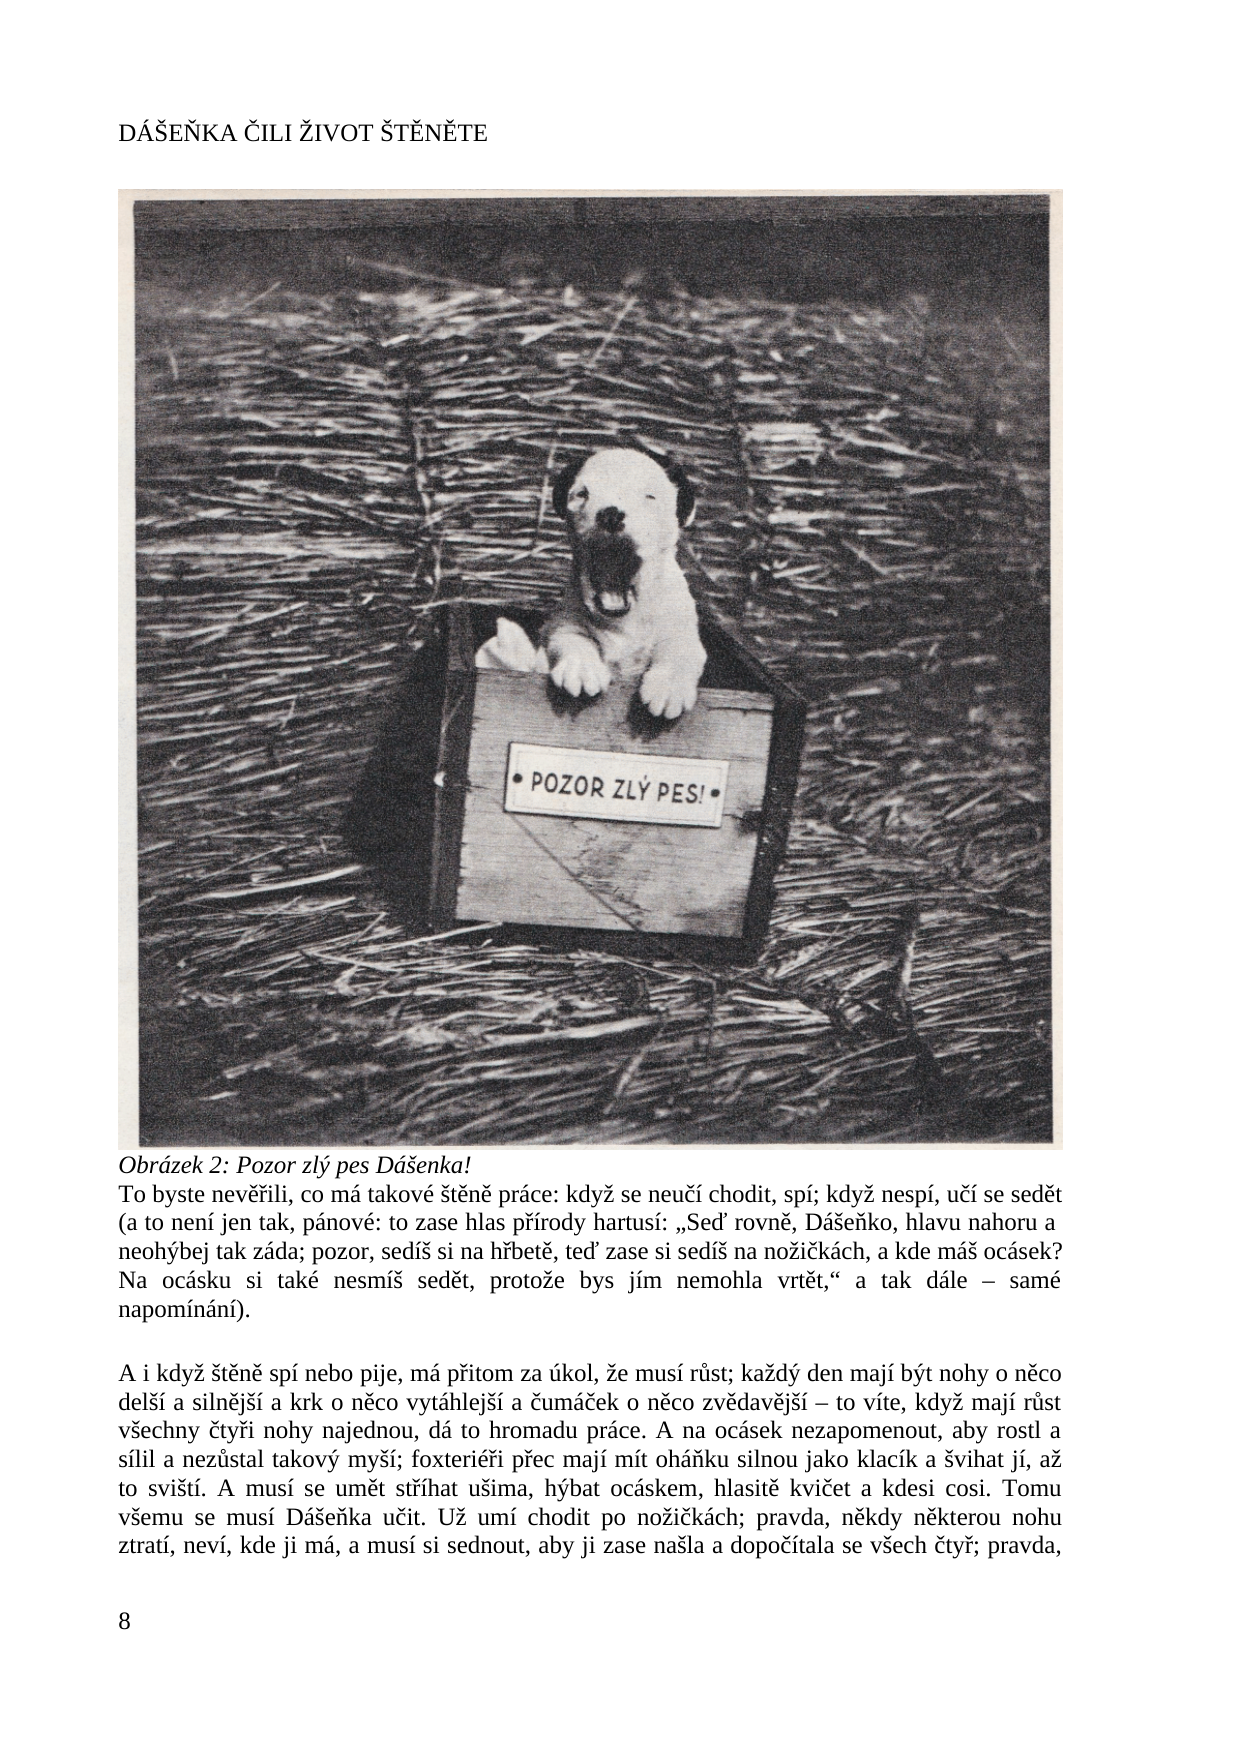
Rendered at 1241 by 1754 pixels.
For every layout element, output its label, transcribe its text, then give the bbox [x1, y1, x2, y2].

text Obrázek 2: Pozor zlý pes Dášenka! [118, 1150, 1063, 1179]
text To byste nevěřili, co má takové štěně práce: když se neučí chodit, spí; když nespí, učí se sedět (a to není jen tak, pánové: to zase hlas přírody hartusí: „Seď rovně, Dášeňko, hlavu nahoru a neohýbej tak záda; pozor, sedíš si na hřbetě, teď zase si sedíš na nožičkách, a kde máš ocásek? Na ocásku si také nesmíš sedět, protože bys jím nemohla vrtět,“ a tak dále – samé napomínání). [118, 1179, 1063, 1322]
text A i když štěně spí nebo pije, má přitom za úkol, že musí růst; každý den mají být nohy o něco delší a silnější a krk o něco vytáhlejší a čumáček o něco zvědavější – to víte, když mají růst všechny čtyři nohy najednou, dá to hromadu práce. A na ocásek nezapomenout, aby rostl a sílil a nezůstal takový myší; foxteriéři přec mají mít oháňku silnou jako klacík a švihat jí, až to sviští. A musí se umět stříhat ušima, hýbat ocáskem, hlasitě kvičet a kdesi cosi. Tomu všemu se musí Dášeňka učit. Už umí chodit po nožičkách; pravda, někdy některou nohu ztratí, neví, kde ji má, a musí si sednout, aby ji zase našla a dopočítala se všech čtyř; pravda, [118, 1358, 1063, 1559]
text [118, 177, 1063, 189]
picture [118, 189, 1063, 1150]
